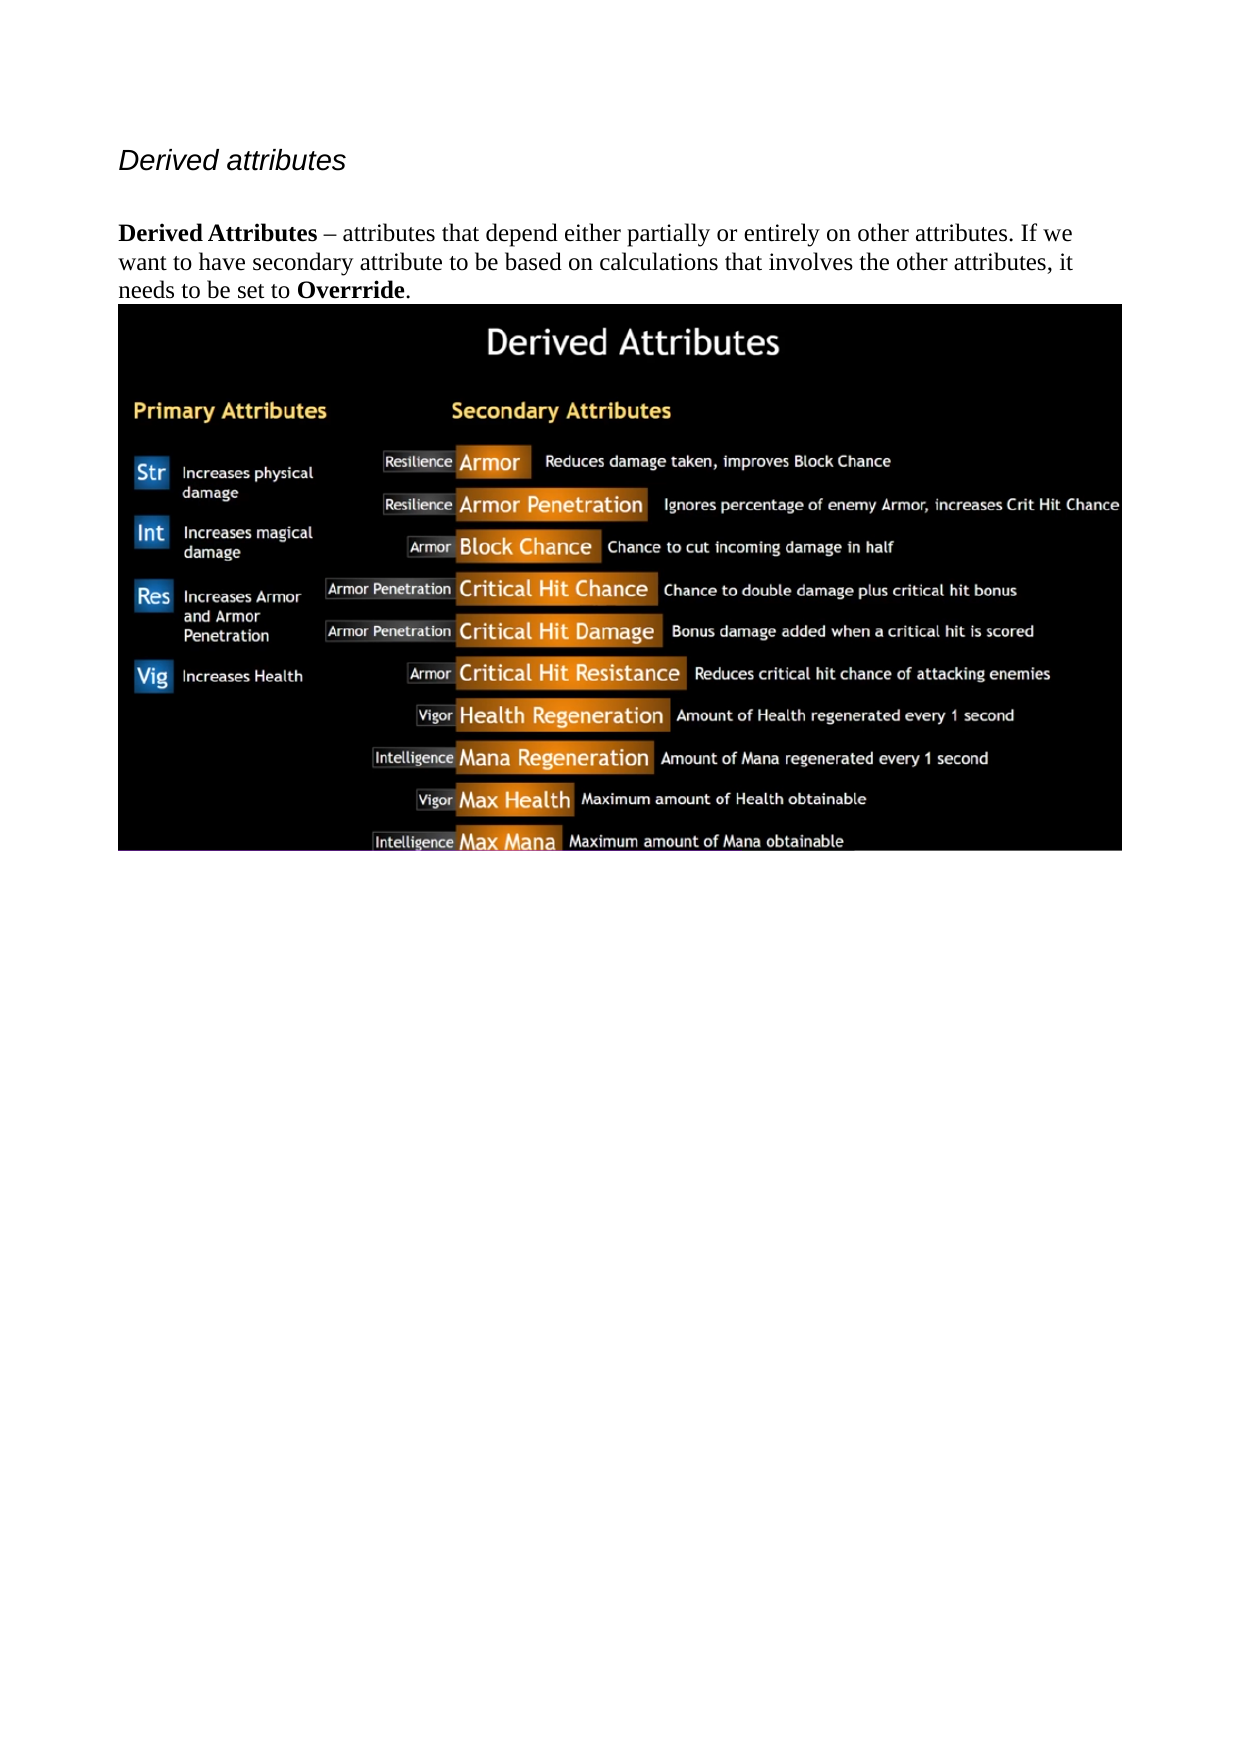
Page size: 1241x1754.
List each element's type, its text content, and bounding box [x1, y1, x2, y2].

picture [118, 304, 1122, 851]
subtitle Derived attributes [118, 143, 1122, 177]
text Derived Attributes – attributes that depend either partially or entirely on other attributes. If we want to have secondary attribute to be based on calculations that involves the other attributes, it needs to be set to Overrride. [118, 218, 1122, 304]
